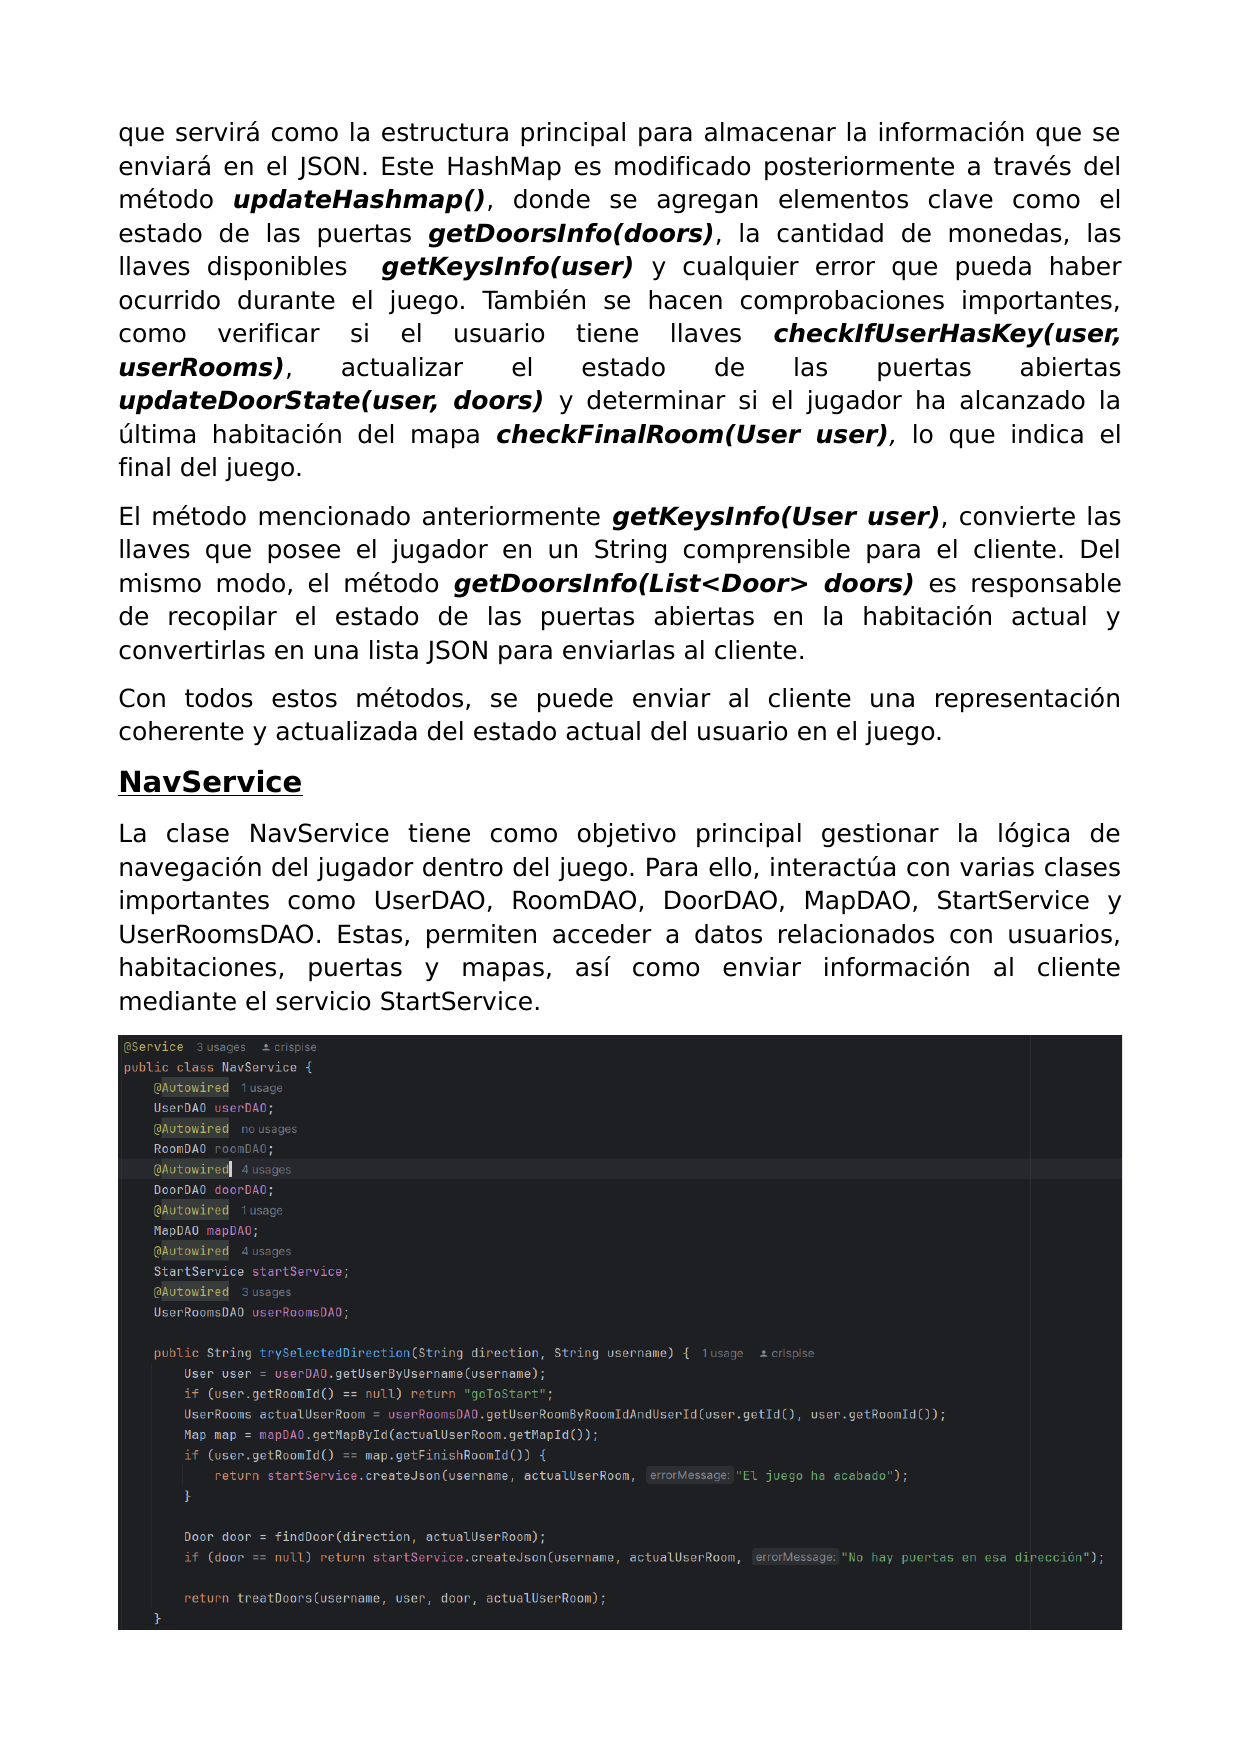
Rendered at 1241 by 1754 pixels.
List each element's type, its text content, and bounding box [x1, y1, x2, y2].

text Con todos estos métodos, se puede enviar al cliente una representación coherente y actualizada del estado actual del usuario en el juego. [118, 684, 1122, 747]
text NavService [118, 766, 1122, 799]
text que servirá como la estructura principal para almacenar la información que se enviará en el JSON. Este HashMap es modificado posteriormente a través del método updateHashmap(), donde se agregan elementos clave como el estado de las puertas getDoorsInfo(doors), la cantidad de monedas, las llaves disponibles getKeysInfo(user) y cualquier error que pueda haber ocurrido durante el juego. También se hacen comprobaciones importantes, como verificar si el usuario tiene llaves checkIfUserHasKey(user, userRooms), actualizar el estado de las puertas abiertas updateDoorState(user, doors) y determinar si el jugador ha alcanzado la última habitación del mapa checkFinalRoom(User user), lo que indica el final del juego. [118, 118, 1122, 483]
picture [118, 1035, 1123, 1630]
text La clase NavService tiene como objetivo principal gestionar la lógica de navegación del jugador dentro del juego. Para ello, interactúa con varias clases importantes como UserDAO, RoomDAO, DoorDAO, MapDAO, StartService y UserRoomsDAO. Estas, permiten acceder a datos relacionados con usuarios, habitaciones, puertas y mapas, así como enviar información al cliente mediante el servicio StartService. [118, 819, 1122, 1016]
text El método mencionado anteriormente getKeysInfo(User user), convierte las llaves que posee el jugador en un String comprensible para el cliente. Del mismo modo, el método getDoorsInfo(List<Door> doors) es responsable de recopilar el estado de las puertas abiertas en la habitación actual y convertirlas en una lista JSON para enviarlas al cliente. [118, 502, 1122, 665]
